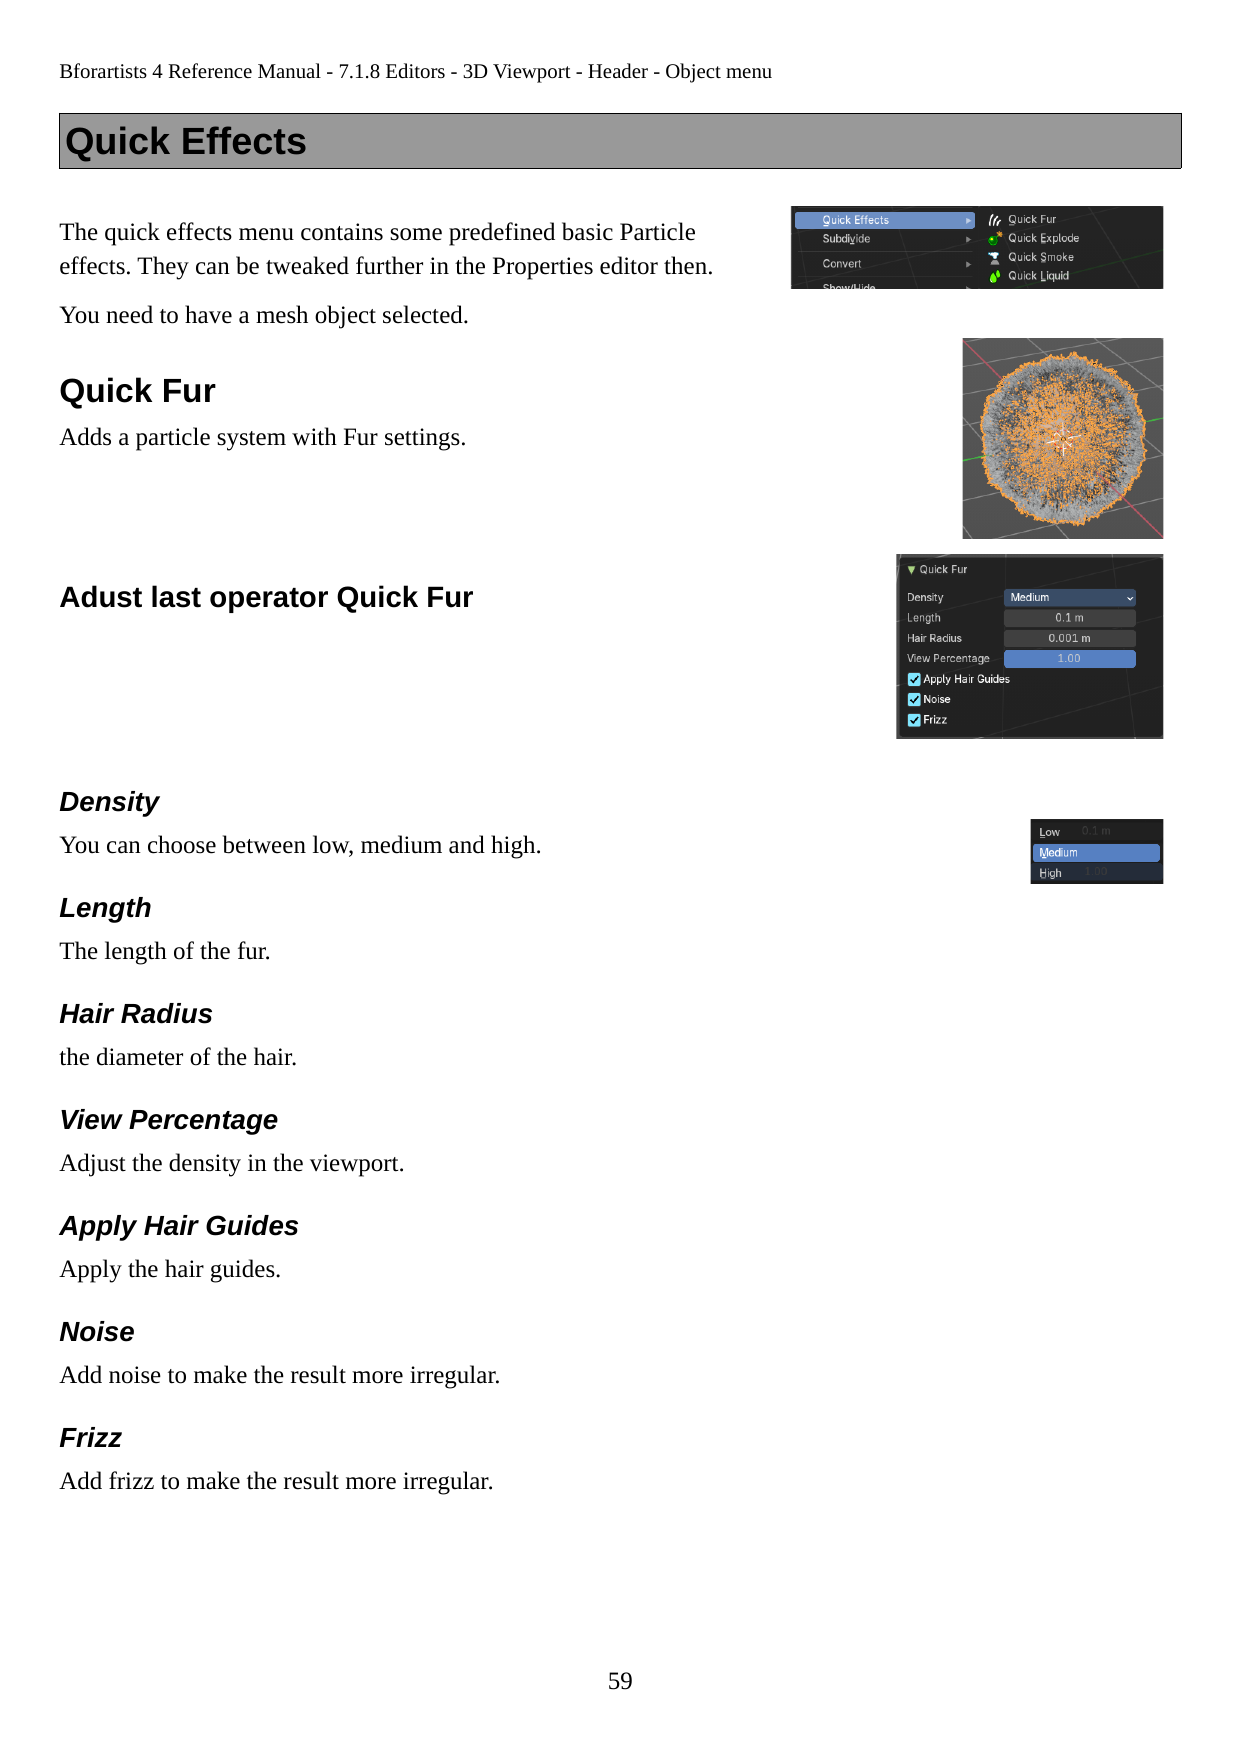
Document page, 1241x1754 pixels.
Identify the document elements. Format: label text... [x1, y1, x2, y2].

text Adds a particle system with Fur settings. [59, 422, 962, 450]
text The quick effects menu contains some predefined basic Particle effects. They can be tweaked further in the Properties editor then. [59, 217, 790, 280]
subtitle Frizz [59, 1421, 1181, 1453]
subtitle Apply Hair Guides [59, 1209, 1181, 1241]
text You need to have a mesh object selected. [59, 301, 1181, 329]
subtitle Density [59, 786, 1181, 818]
picture [790, 206, 1164, 289]
subtitle Length [59, 892, 1181, 924]
text Add noise to make the result more irregular. [59, 1360, 1181, 1389]
subtitle Adust last operator Quick Fur [59, 580, 896, 614]
subtitle [1164, 370, 1181, 409]
subtitle View Percentage [59, 1104, 1181, 1136]
picture [1030, 819, 1164, 884]
text Apply the hair guides. [59, 1254, 1181, 1283]
text Add frizz to make the result more irregular. [59, 1466, 1181, 1494]
subtitle Hair Radius [59, 998, 1181, 1029]
table_header Quick Effects [60, 114, 1181, 168]
text the diameter of the hair. [59, 1042, 1181, 1071]
text Adjust the density in the viewport. [59, 1148, 1181, 1177]
subtitle Quick Fur [59, 370, 962, 409]
text The length of the fur. [59, 936, 1181, 965]
subtitle Noise [59, 1316, 1181, 1347]
picture [896, 554, 1164, 739]
text You can choose between low, medium and high. [59, 830, 1030, 859]
picture [962, 338, 1164, 539]
